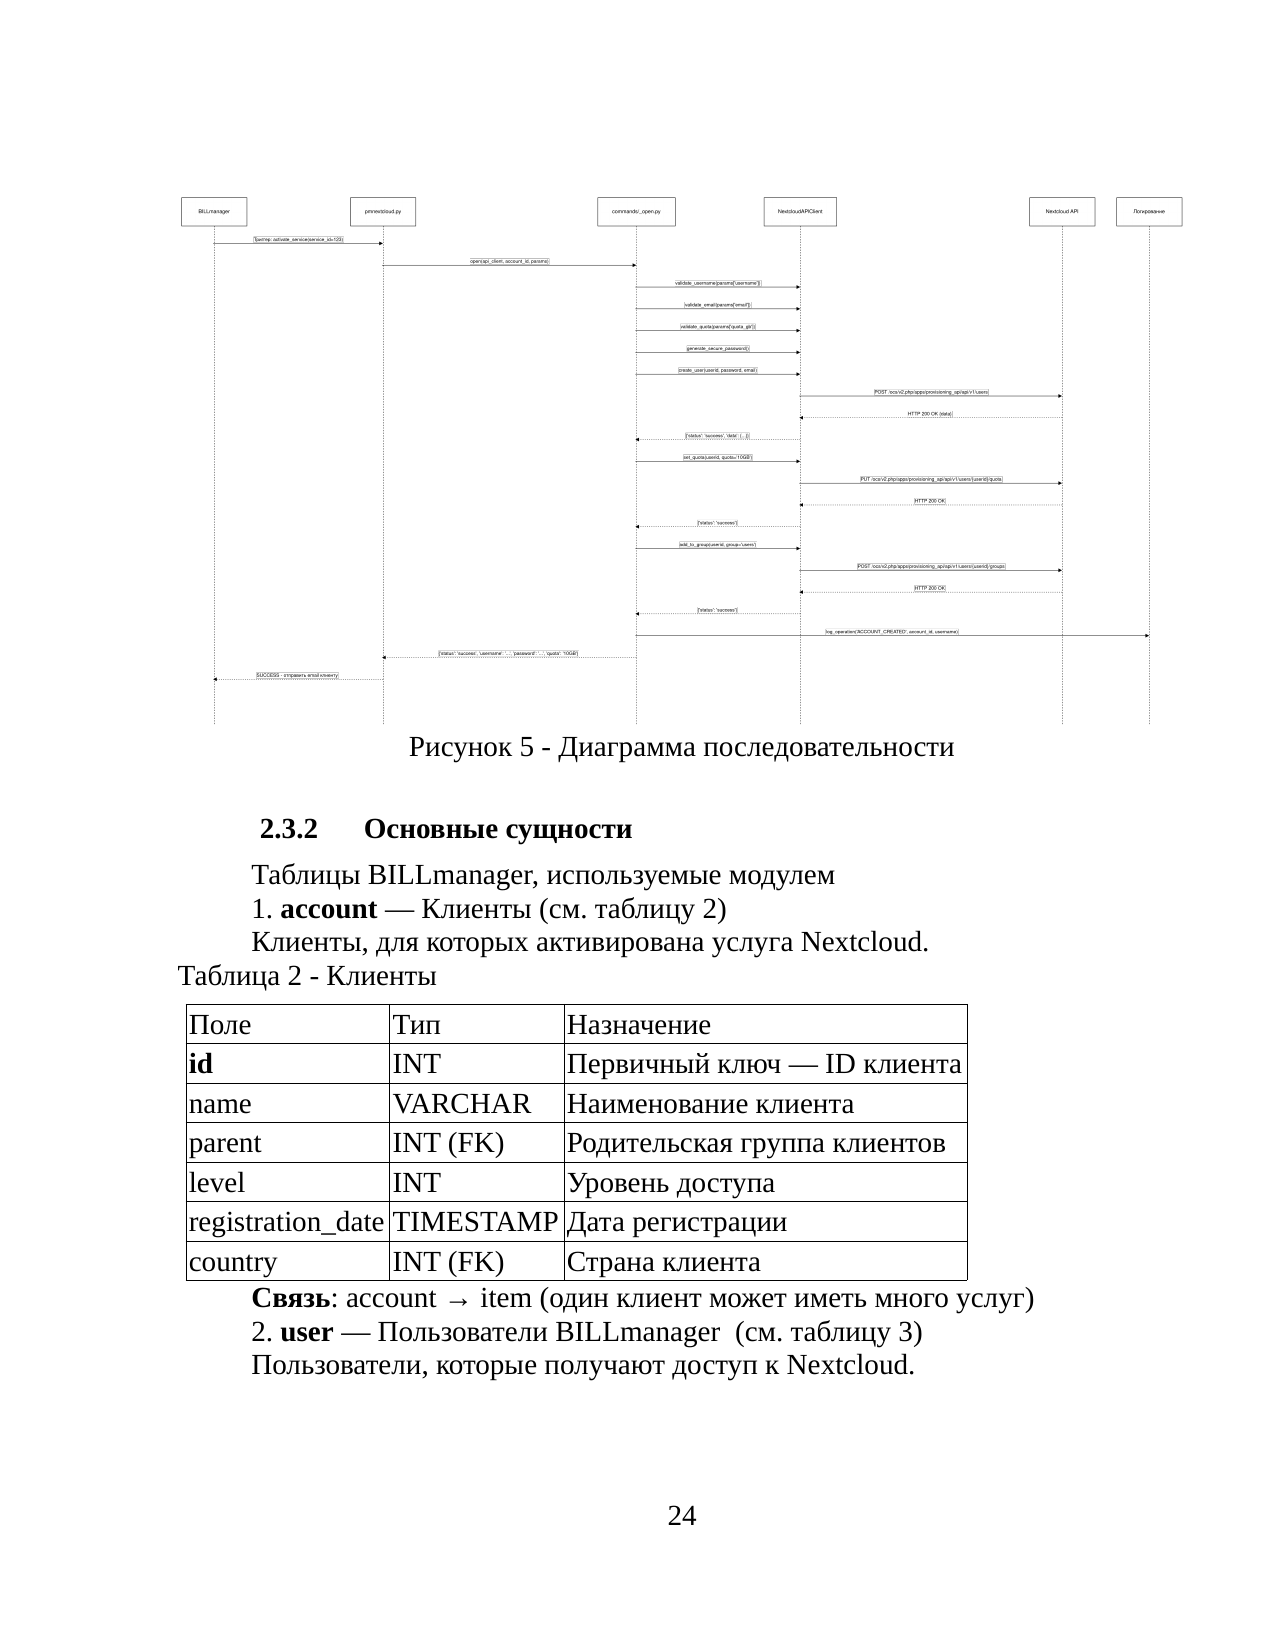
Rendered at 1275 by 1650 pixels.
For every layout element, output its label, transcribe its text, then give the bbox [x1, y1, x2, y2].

table_cell Наименование клиента [565, 1084, 967, 1122]
table_header Поле [187, 1005, 389, 1043]
text Клиенты, для которых активирована услуга Nextcloud. [177, 924, 1186, 958]
table_cell parent [187, 1123, 389, 1162]
table_cell INT (FK) [390, 1123, 564, 1162]
table_cell name [187, 1084, 389, 1122]
text Рисунок 5 - Диаграмма последовательности [162, 194, 1201, 763]
text Связь: account → item (один клиент может иметь много услуг) [177, 1280, 1186, 1314]
table_cell level [187, 1163, 389, 1201]
table_cell Страна клиента [565, 1242, 967, 1280]
text Таблица 2 - Клиенты [177, 958, 1186, 991]
subtitle Основные сущности [252, 811, 1186, 845]
text Пользователи, которые получают доступ к Nextcloud. [177, 1347, 1186, 1381]
table_cell Родительская группа клиентов [565, 1123, 967, 1162]
table_header Назначение [565, 1005, 967, 1043]
table_cell registration_date [187, 1202, 389, 1241]
table_cell id [187, 1044, 389, 1083]
table_cell Дата регистрации [565, 1202, 967, 1241]
text Таблицы BILLmanager, используемые модулем [177, 857, 1186, 891]
table_header Тип [390, 1005, 564, 1043]
table_cell country [187, 1242, 389, 1280]
table_cell INT [390, 1044, 564, 1083]
table_cell Уровень доступа [565, 1163, 967, 1201]
table_cell INT (FK) [390, 1242, 564, 1280]
table_cell TIMESTAMP [390, 1202, 564, 1241]
table_cell INT [390, 1163, 564, 1201]
text 2. user — Пользователи BILLmanager (см. таблицу 3) [177, 1314, 1186, 1347]
table_cell Первичный ключ — ID клиента [565, 1044, 967, 1083]
table_cell VARCHAR [390, 1084, 564, 1122]
text 1. account — Клиенты (см. таблицу 2) [177, 891, 1186, 924]
picture [177, 193, 1187, 730]
